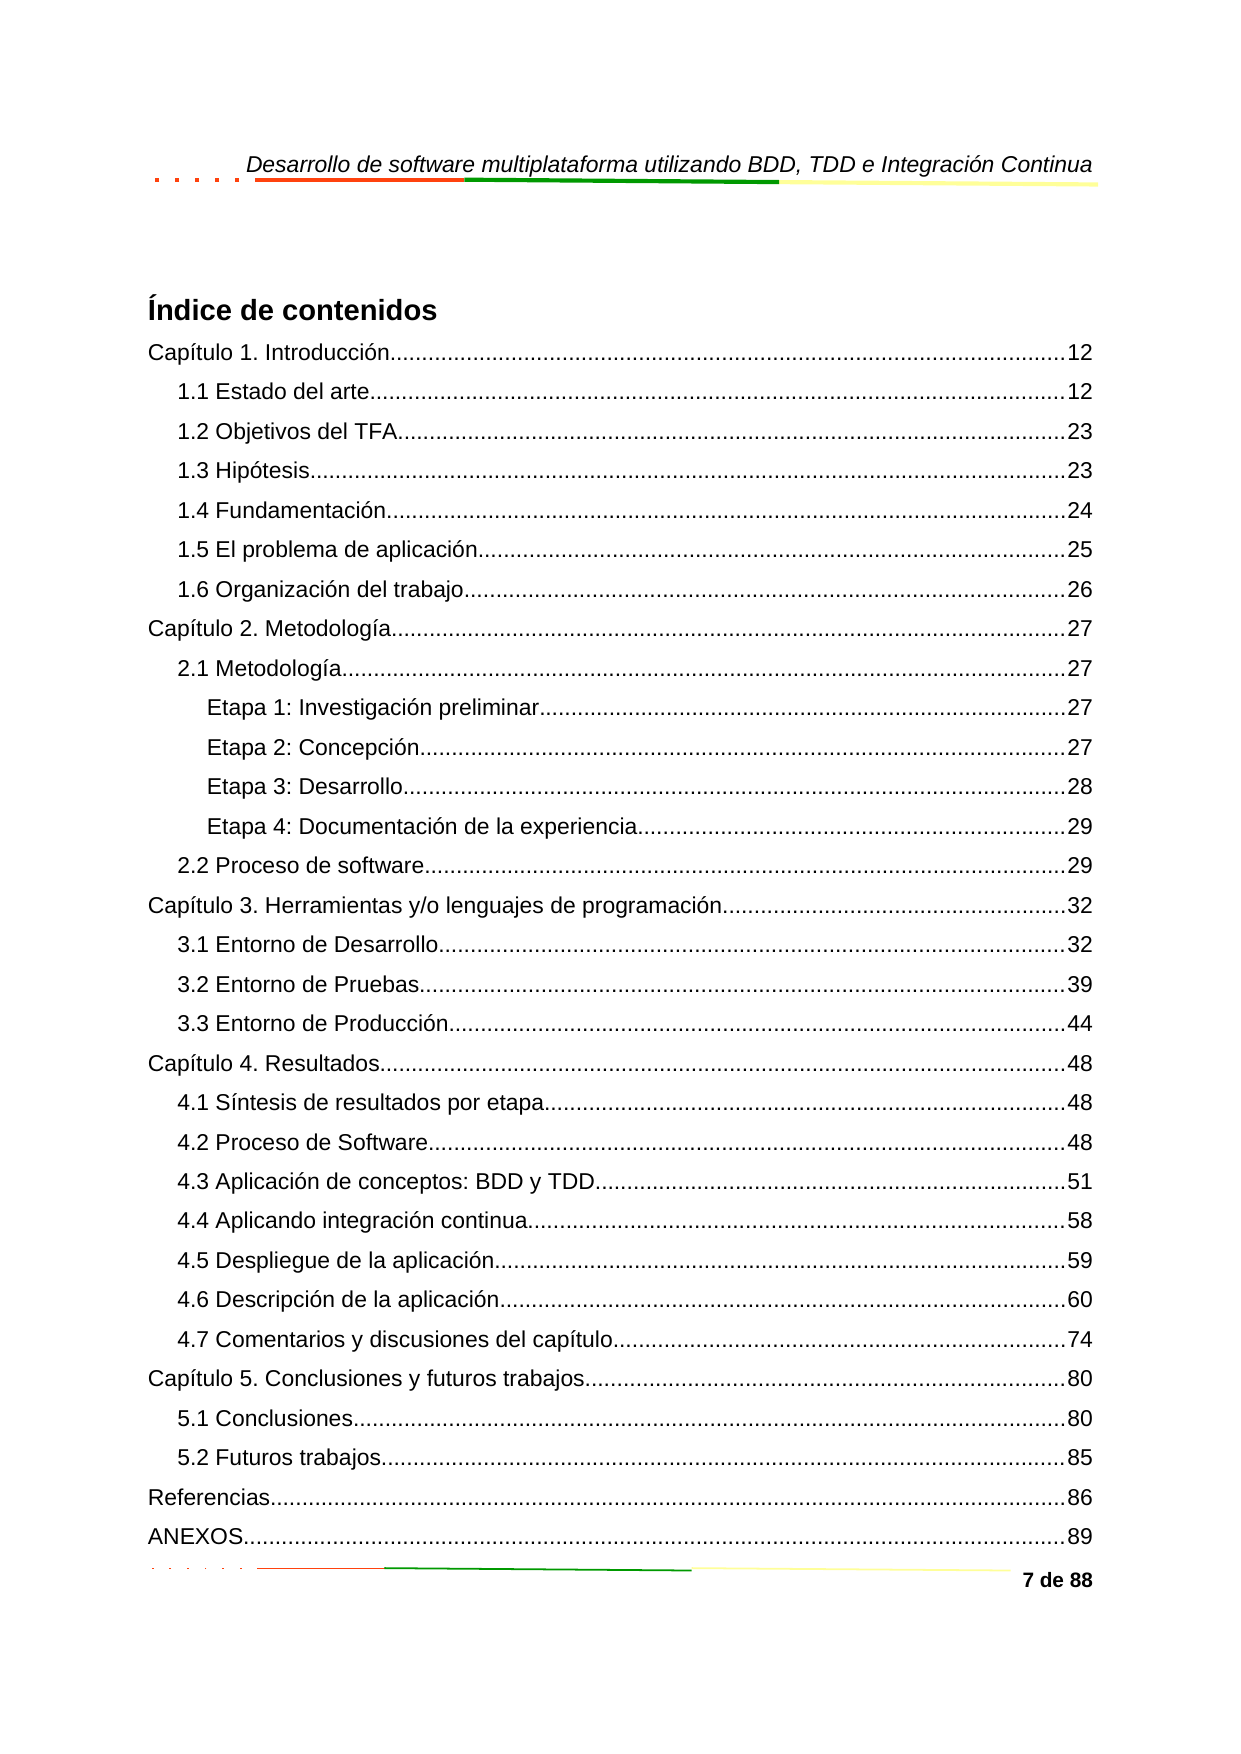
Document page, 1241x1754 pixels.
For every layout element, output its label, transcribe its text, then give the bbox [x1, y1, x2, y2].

text 4.3 Aplicación de conceptos: BDD y TDD. 51 [177, 1168, 1093, 1194]
text 1.3 Hipótesis. 23 [177, 457, 1093, 484]
text 4.7 Comentarios y discusiones del capítulo. 74 [177, 1326, 1093, 1352]
text Referencias 86 [148, 1484, 1093, 1510]
text 4.5 Despliegue de la aplicación. 59 [177, 1247, 1093, 1273]
text 1.4 Fundamentación. 24 [177, 497, 1093, 523]
text 4.6 Descripción de la aplicación. 60 [177, 1286, 1093, 1313]
text ANEXOS 89 [148, 1523, 1093, 1549]
text 1.6 Organización del trabajo. 26 [177, 576, 1093, 602]
text Capítulo 4. Resultados. 48 [148, 1049, 1093, 1076]
text 2.1 Metodología. 27 [177, 655, 1093, 681]
subtitle Índice de contenidos [148, 293, 1093, 326]
text 4.1 Síntesis de resultados por etapa. 48 [177, 1089, 1093, 1115]
text 5.1 Conclusiones. 80 [177, 1405, 1093, 1431]
text 1.2 Objetivos del TFA. 23 [177, 418, 1093, 444]
text 2.2 Proceso de software. 29 [177, 852, 1093, 878]
text 1.5 El problema de aplicación. 25 [177, 536, 1093, 563]
text Capítulo 1. Introducción. 12 [148, 339, 1093, 365]
text Capítulo 3. Herramientas y/o lenguajes de programación. 32 [148, 892, 1093, 918]
text 3.1 Entorno de Desarrollo. 32 [177, 931, 1093, 957]
text Etapa 4: Documentación de la experiencia. 29 [207, 813, 1093, 839]
text 3.2 Entorno de Pruebas 39 [177, 971, 1093, 997]
text 4.2 Proceso de Software. 48 [177, 1128, 1093, 1155]
text 1.1 Estado del arte. 12 [177, 378, 1093, 405]
text Etapa 3: Desarrollo. 28 [207, 773, 1093, 799]
text Etapa 2: Concepción. 27 [207, 734, 1093, 760]
text Capítulo 5. Conclusiones y futuros trabajos. 80 [148, 1365, 1093, 1392]
text Capítulo 2. Metodología. 27 [148, 615, 1093, 642]
text Etapa 1: Investigación preliminar. 27 [207, 694, 1093, 721]
text 5.2 Futuros trabajos. 85 [177, 1444, 1093, 1471]
text 3.3 Entorno de Producción 44 [177, 1010, 1093, 1036]
text 4.4 Aplicando integración continua. 58 [177, 1207, 1093, 1234]
